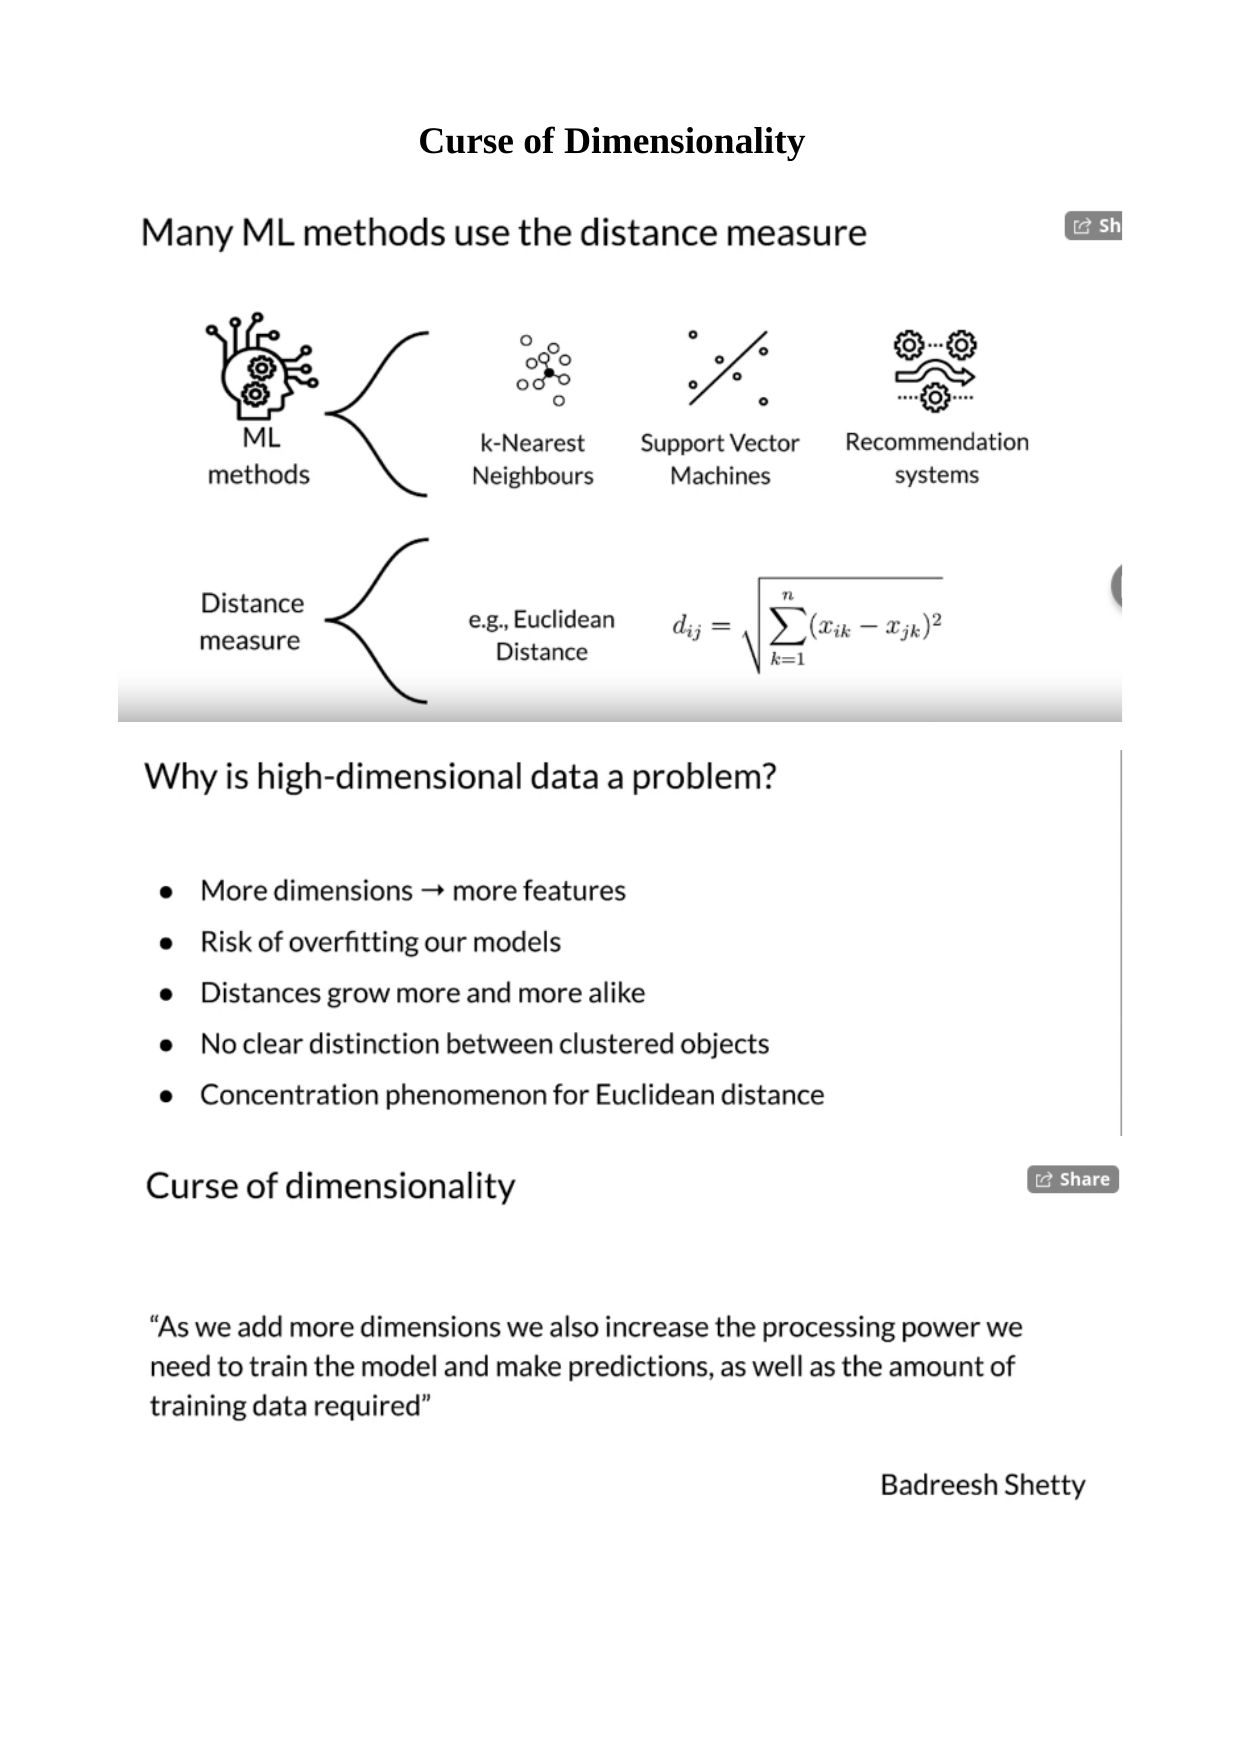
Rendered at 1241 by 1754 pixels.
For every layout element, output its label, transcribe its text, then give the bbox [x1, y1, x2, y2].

picture [118, 1163, 1123, 1514]
picture [118, 750, 1123, 1136]
subtitle Curse of Dimensionality [118, 118, 1122, 161]
picture [118, 202, 1123, 722]
